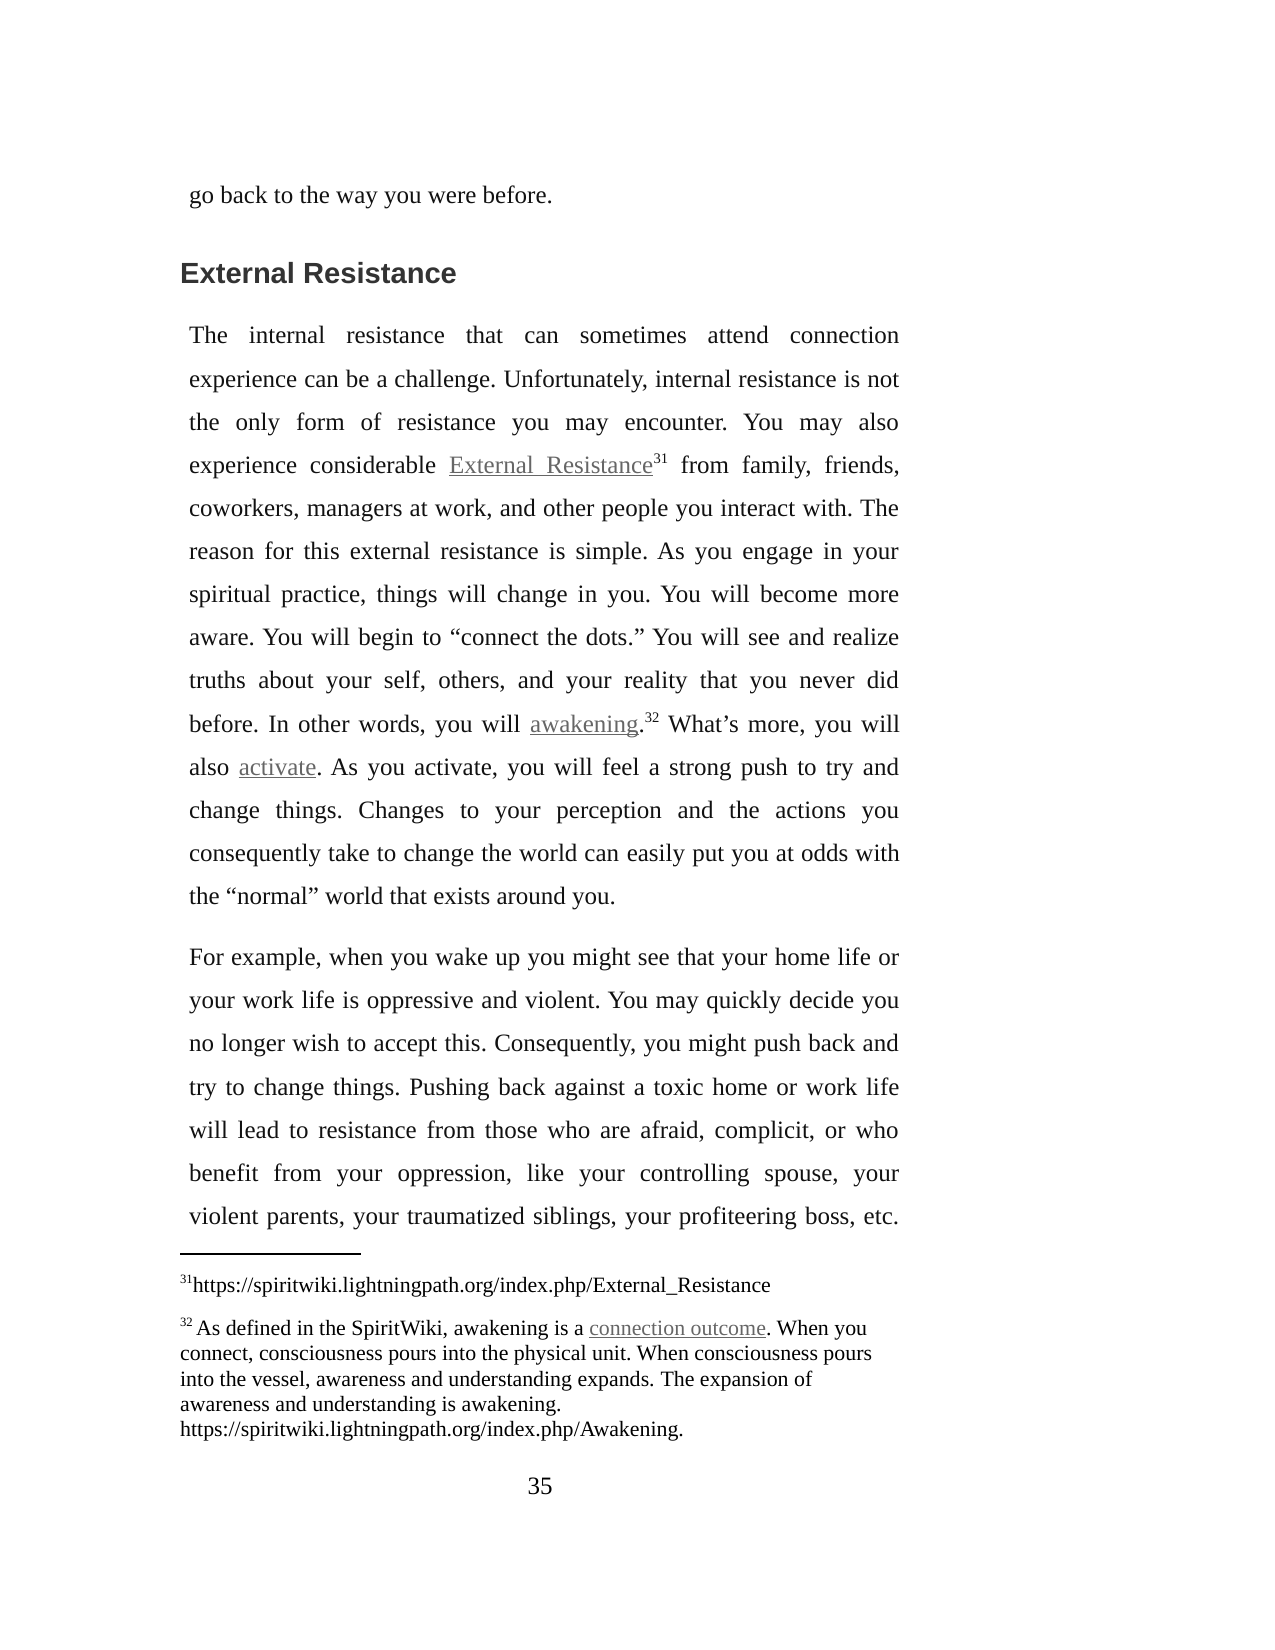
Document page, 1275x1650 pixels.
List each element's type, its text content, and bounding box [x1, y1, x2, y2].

text The internal resistance that can sometimes attend connection experience can be a challenge. Unfortunately, internal resistance is not the only form of resistance you may encounter. You may also experience considerable External Resistance from family, friends, coworkers, managers at work, and other people you interact with. The reason for this external resistance is simple. As you engage in your spiritual practice, things will change in you. You will become more aware. You will begin to “connect the dots.” You will see and realize truths about your self, others, and your reality that you never did before. In other words, you will awakening. What’s more, you will also activate. As you activate, you will feel a strong push to try and change things. Changes to your perception and the actions you consequently take to change the world can easily put you at odds with the “normal” world that exists around you. [189, 321, 900, 910]
text go back to the way you were before. [189, 180, 900, 209]
text https://spiritwiki.lightningpath.org/index.php/External_Resistance [771, 1272, 900, 1297]
text For example, when you wake up you might see that your home life or your work life is oppressive and violent. You may quickly decide you no longer wish to accept this. Consequently, you might push back and try to change things. Pushing back against a toxic home or work life will lead to resistance from those who are afraid, complicit, or who benefit from your oppression, like your controlling spouse, your violent parents, your traumatized siblings, your profiteering boss, etc. [189, 942, 900, 1230]
subtitle External Resistance [180, 256, 900, 289]
text As defined in the SpiritWiki, awakening is a connection outcome. When you connect, consciousness pours into the physical unit. When consciousness pours into the vessel, awareness and understanding expands. The expansion of awareness and understanding is awakening. https://spiritwiki.lightningpath.org/index.php/Awakening. [562, 1315, 900, 1441]
